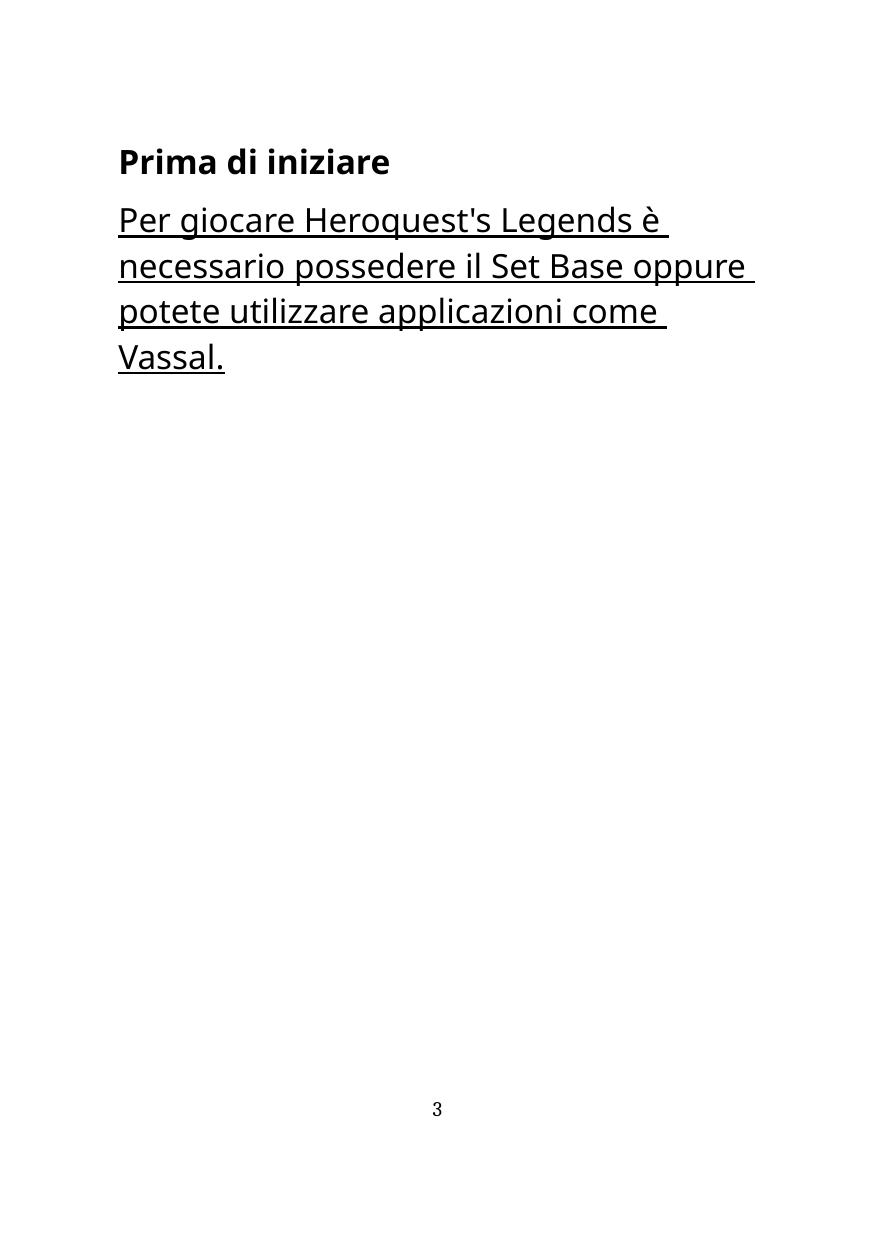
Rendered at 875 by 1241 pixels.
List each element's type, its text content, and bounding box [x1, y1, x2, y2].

text Per giocare Heroquest's Legends è necessario possedere il Set Base oppure potete utilizzare applicazioni come Vassal. [118, 197, 756, 379]
subtitle Prima di iniziare [118, 139, 756, 185]
